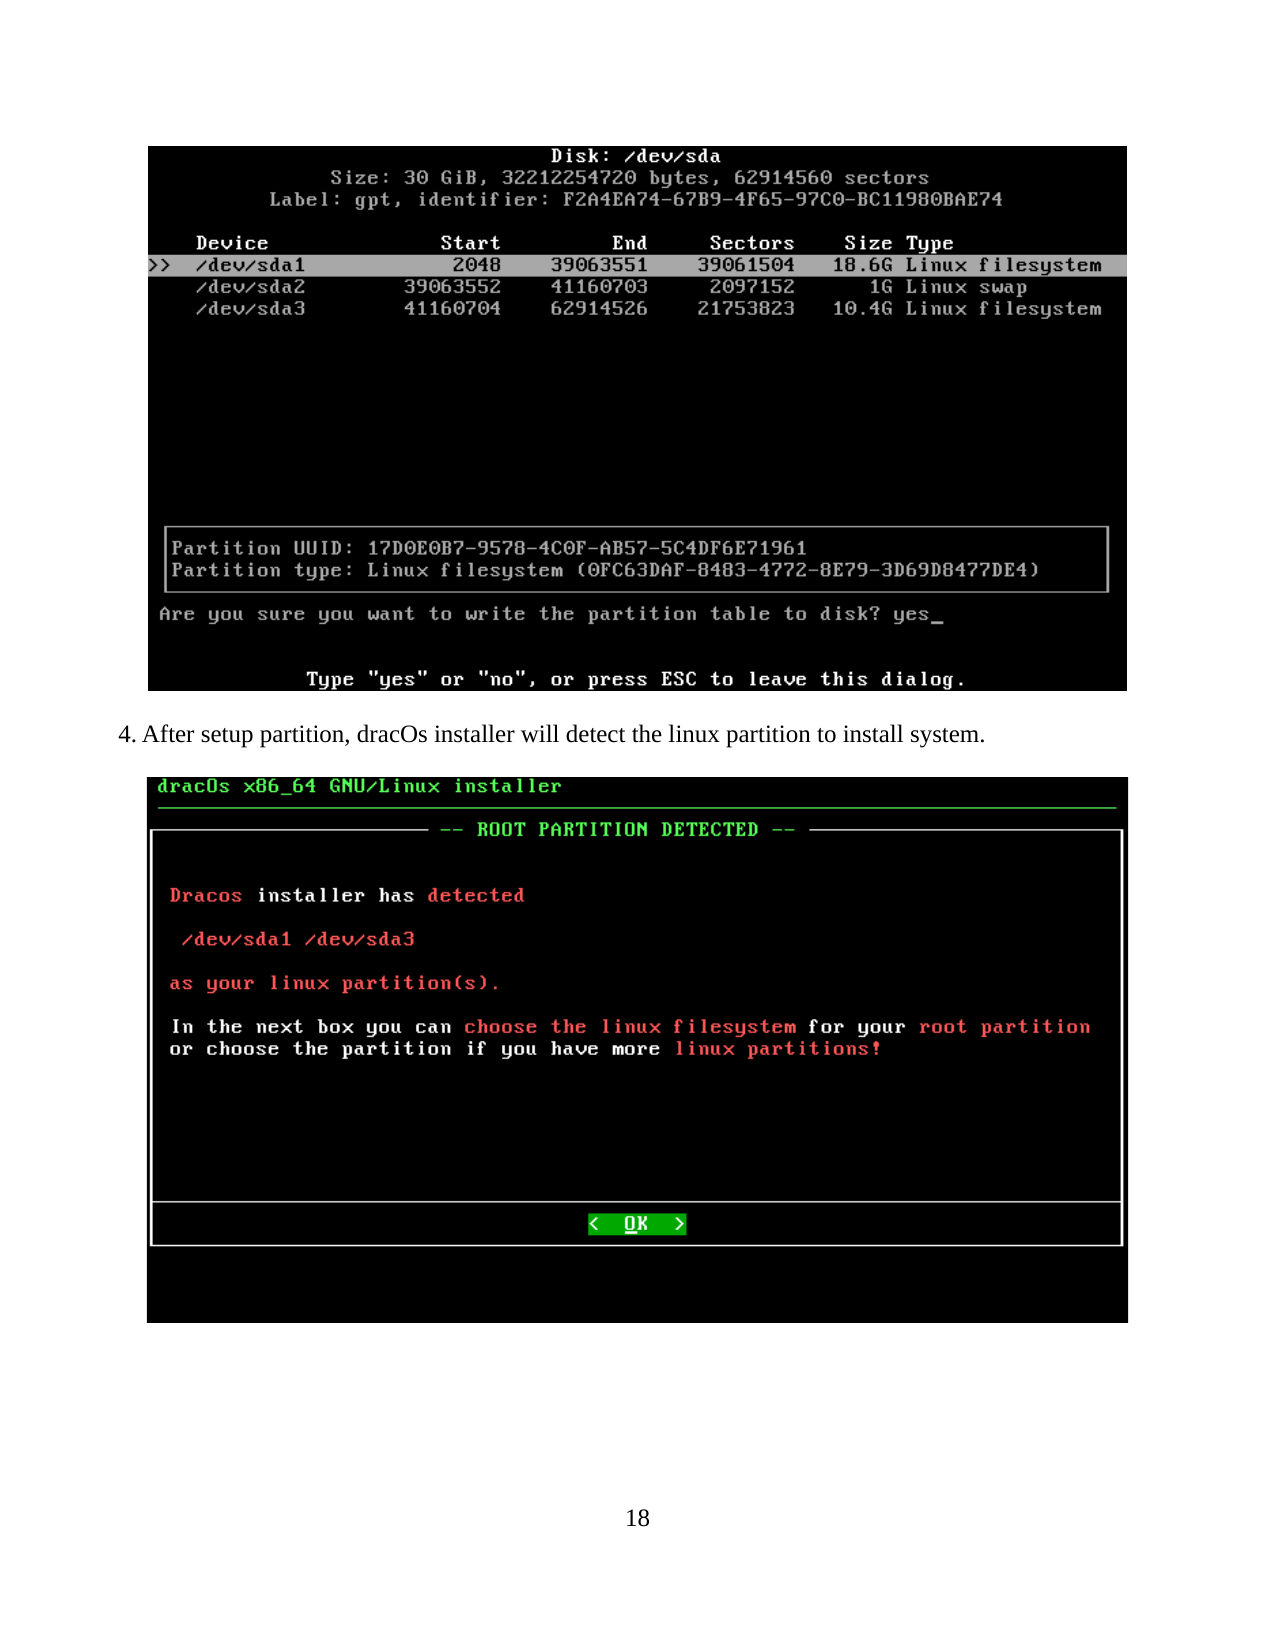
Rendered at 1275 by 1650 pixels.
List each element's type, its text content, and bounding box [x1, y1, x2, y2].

picture [148, 146, 1127, 691]
picture [146, 777, 1129, 1323]
text 4. After setup partition, dracOs installer will detect the linux partition to install system. [118, 719, 1157, 748]
